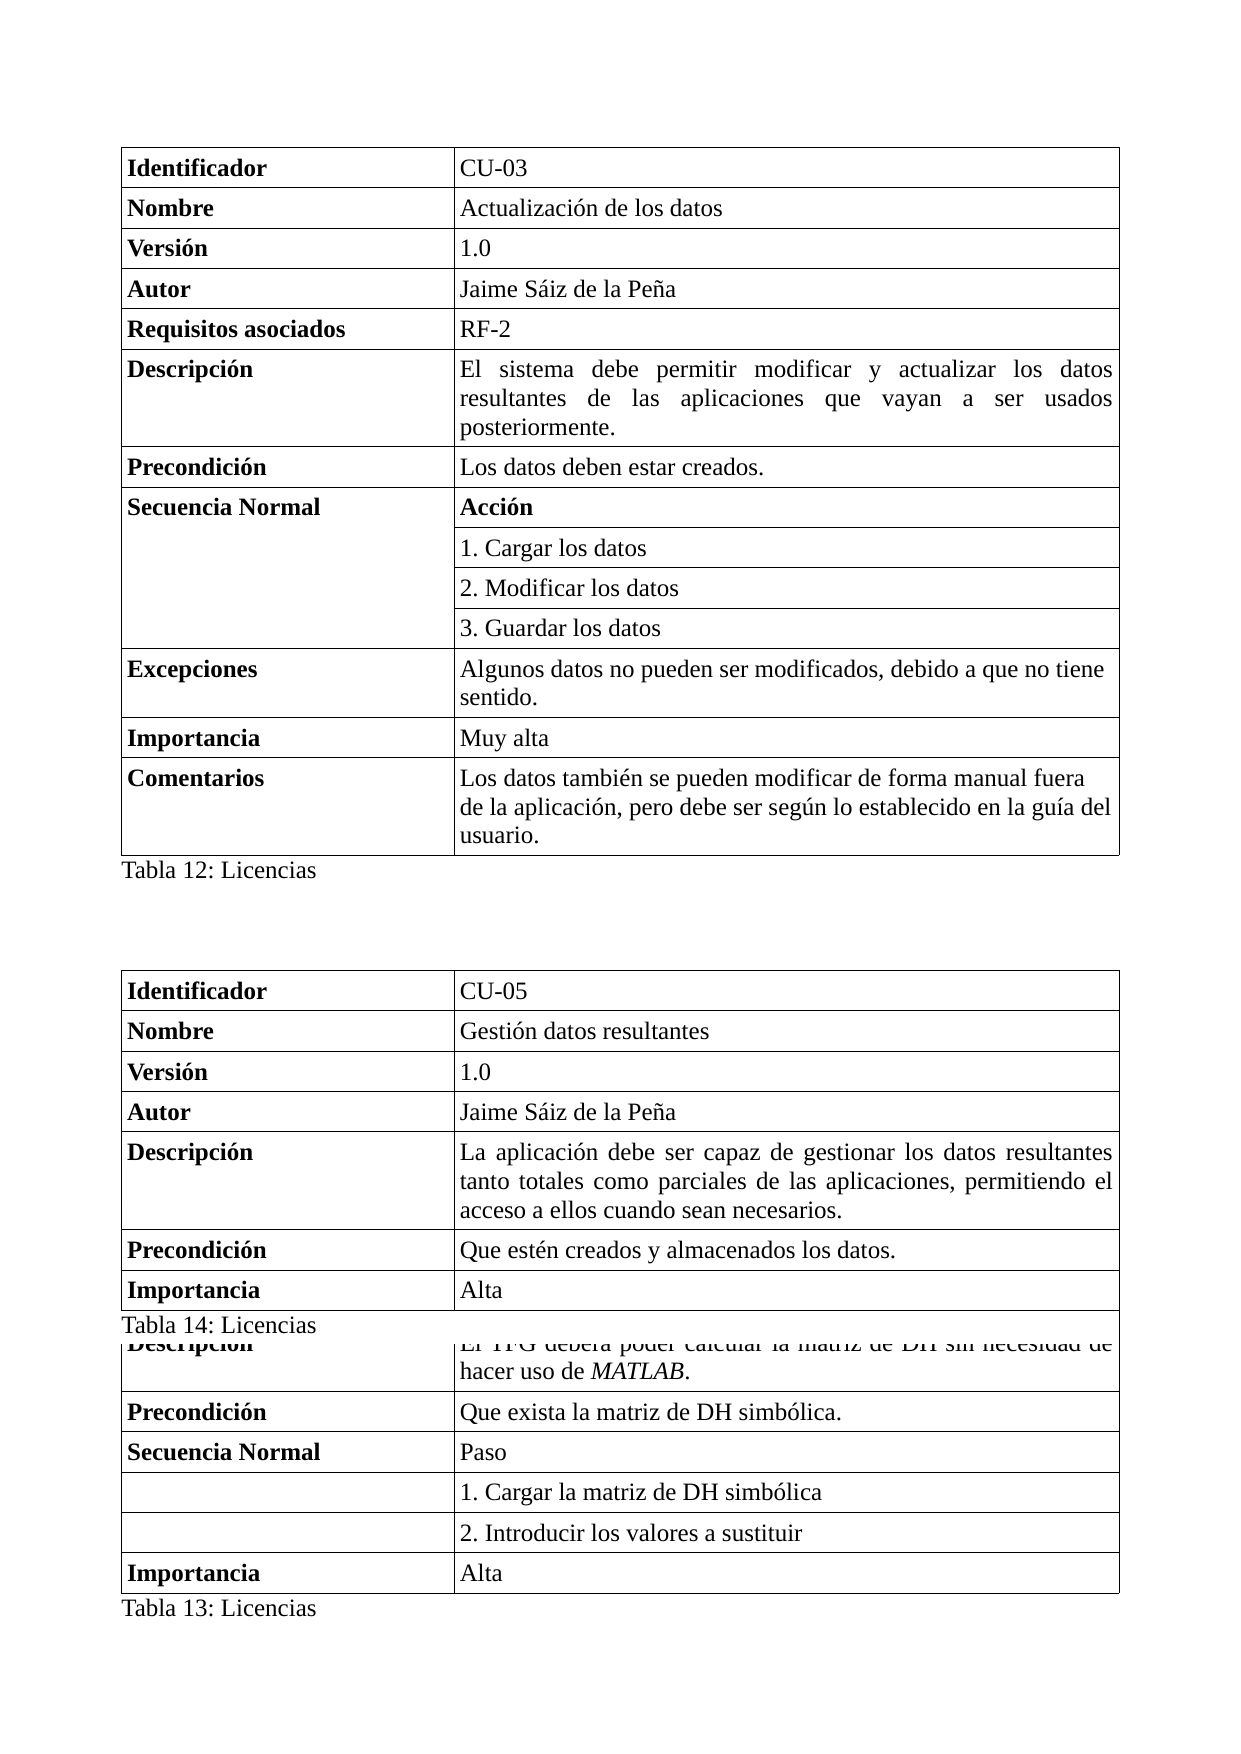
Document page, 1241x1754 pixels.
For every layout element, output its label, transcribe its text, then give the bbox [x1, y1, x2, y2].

table_cell 1.0 [455, 229, 1119, 268]
table_cell Jaime Sáiz de la Peña [455, 1092, 1119, 1131]
table_cell Comentarios [122, 758, 454, 855]
table_cell Jaime Sáiz de la Peña [455, 269, 1119, 308]
table_cell El sistema debe permitir modificar y actualizar los datos resultantes de las aplicaciones que vayan a ser usados posteriormente. [455, 350, 1119, 446]
table_cell Descripción [122, 1344, 454, 1391]
table_cell Algunos datos no pueden ser modificados, debido a que no tiene sentido. [455, 649, 1119, 717]
table_cell 1. Cargar la matriz de DH simbólica [455, 1473, 1119, 1512]
table_cell Muy alta [455, 718, 1119, 757]
table_header Identificador [122, 971, 454, 1010]
table_cell Autor [122, 269, 454, 308]
table_cell 1.0 [455, 1052, 1119, 1091]
text Tabla 14: Licencias [121, 1311, 1119, 1339]
table_cell Autor [122, 1092, 454, 1131]
table_cell Descripción [122, 1132, 454, 1229]
table_cell Precondición [122, 1392, 454, 1431]
table_header CU-05 [455, 971, 1119, 1010]
table_cell 1. Cargar los datos [455, 528, 1119, 567]
text Tabla 13: Licencias [121, 1594, 1119, 1621]
table_cell La aplicación debe ser capaz de gestionar los datos resultantes tanto totales como parciales de las aplicaciones, permitiendo el acceso a ellos cuando sean necesarios. [455, 1132, 1119, 1229]
table_header Identificador [122, 148, 454, 187]
table_header CU-03 [455, 148, 1119, 187]
table_cell 2. Introducir los valores a sustituir [455, 1513, 1119, 1552]
table_cell Precondición [122, 447, 454, 487]
table_cell Nombre [122, 188, 454, 227]
table_cell Acción [455, 488, 1119, 527]
table_cell Que estén creados y almacenados los datos. [455, 1230, 1119, 1269]
table_cell Nombre [122, 1011, 454, 1051]
table_cell 2. Modificar los datos [455, 568, 1119, 607]
table_cell Alta [455, 1553, 1119, 1592]
table_cell El TFG deberá poder calcular la matriz de DH sin necesidad de hacer uso de MATLAB. [455, 1344, 1119, 1391]
table_cell Precondición [122, 1230, 454, 1269]
table_cell Excepciones [122, 649, 454, 717]
table_cell Paso [455, 1432, 1119, 1472]
table_cell [122, 1473, 454, 1512]
text Tabla 12: Licencias [121, 856, 1119, 884]
table_cell Gestión datos resultantes [455, 1011, 1119, 1051]
table_cell Versión [122, 229, 454, 268]
table_cell Importancia [122, 718, 454, 757]
table_cell Importancia [122, 1271, 454, 1310]
table_cell Actualización de los datos [455, 188, 1119, 227]
table_cell Alta [455, 1271, 1119, 1310]
table_cell Requisitos asociados [122, 309, 454, 348]
table_cell Los datos también se pueden modificar de forma manual fuera de la aplicación, pero debe ser según lo establecido en la guía del usuario. [455, 758, 1119, 855]
table_cell RF-2 [455, 309, 1119, 348]
table_cell Importancia [122, 1553, 454, 1592]
table_cell Descripción [122, 350, 454, 446]
table_cell Secuencia Normal [122, 488, 454, 648]
table_cell [122, 1513, 454, 1552]
table_cell Que exista la matriz de DH simbólica. [455, 1392, 1119, 1431]
table_cell Los datos deben estar creados. [455, 447, 1119, 487]
table_cell Secuencia Normal [122, 1432, 454, 1472]
table_cell 3. Guardar los datos [455, 609, 1119, 648]
table_cell Versión [122, 1052, 454, 1091]
